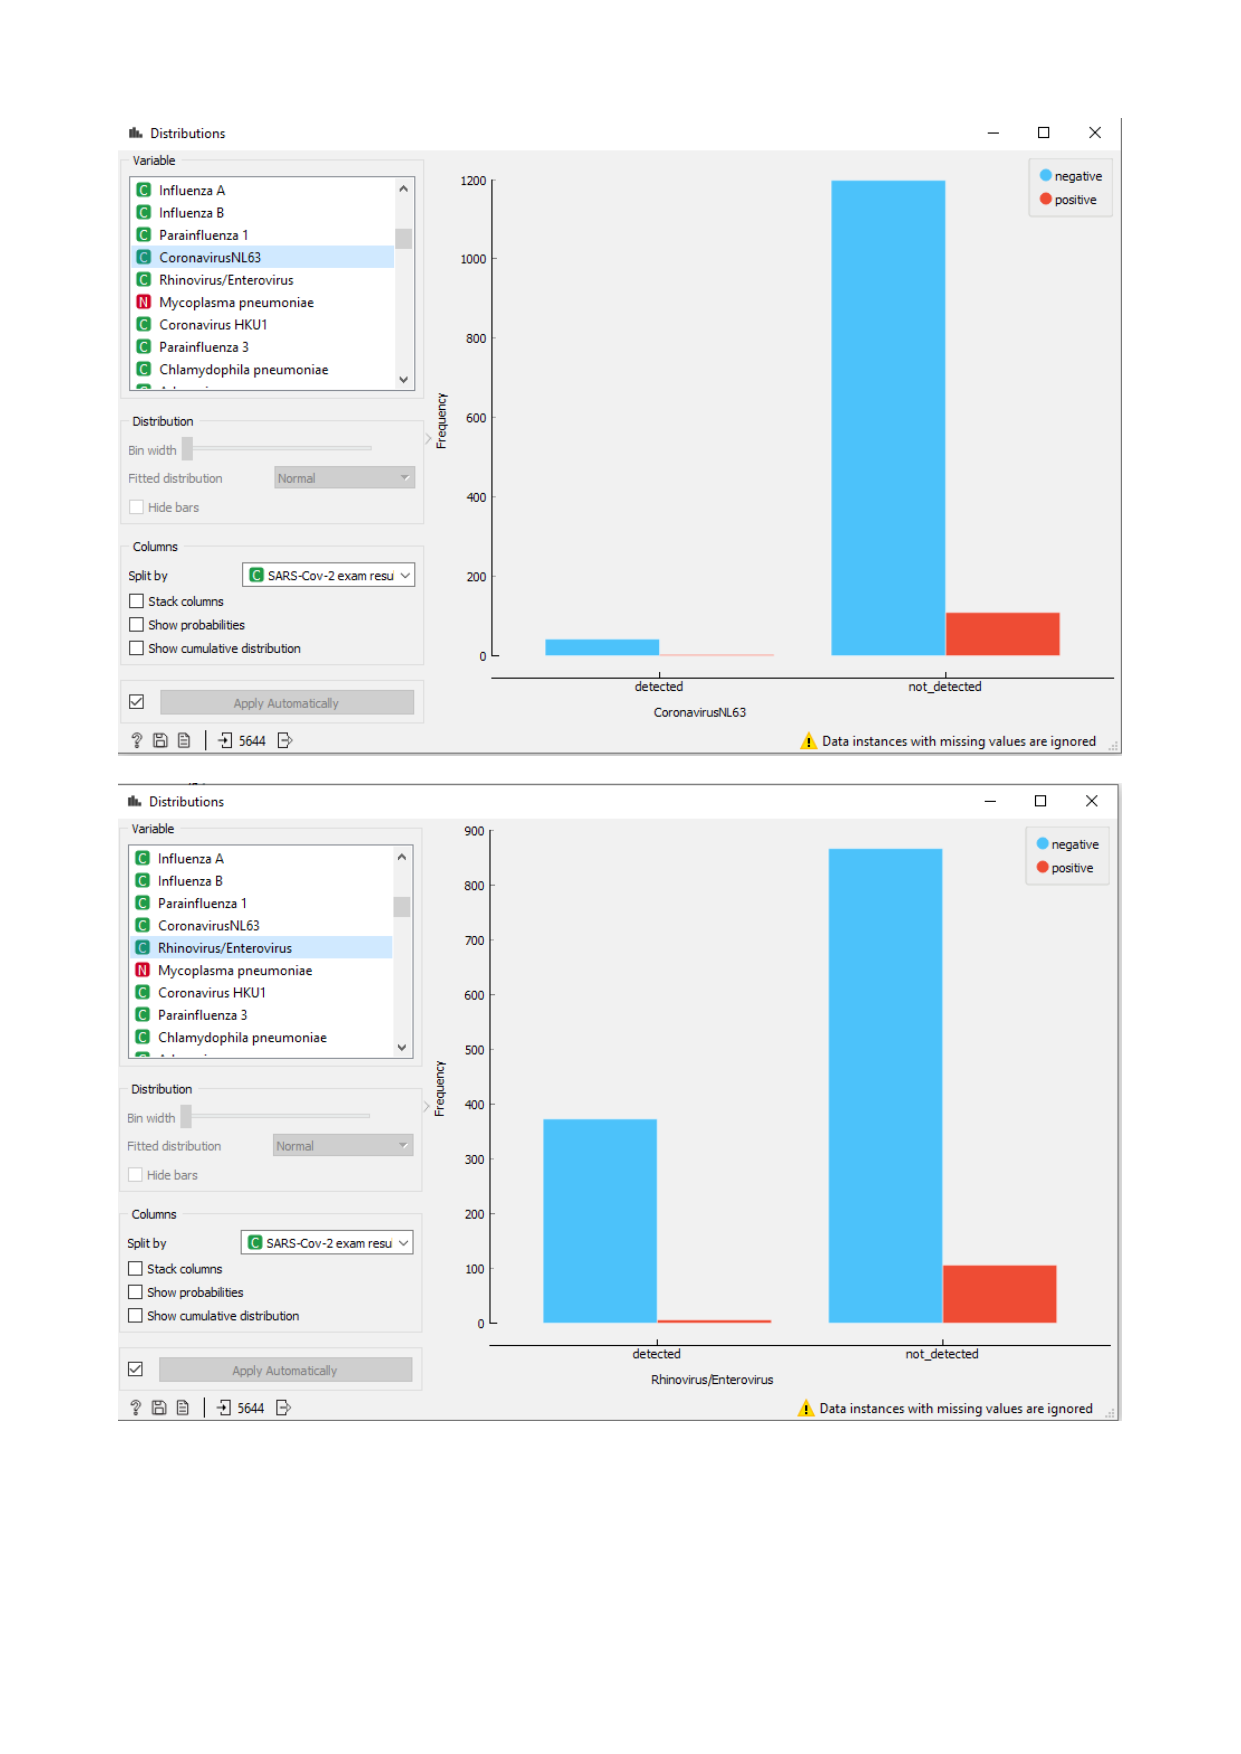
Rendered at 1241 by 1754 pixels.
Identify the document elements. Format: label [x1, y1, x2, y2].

picture [118, 118, 1122, 756]
picture [118, 783, 1122, 1421]
